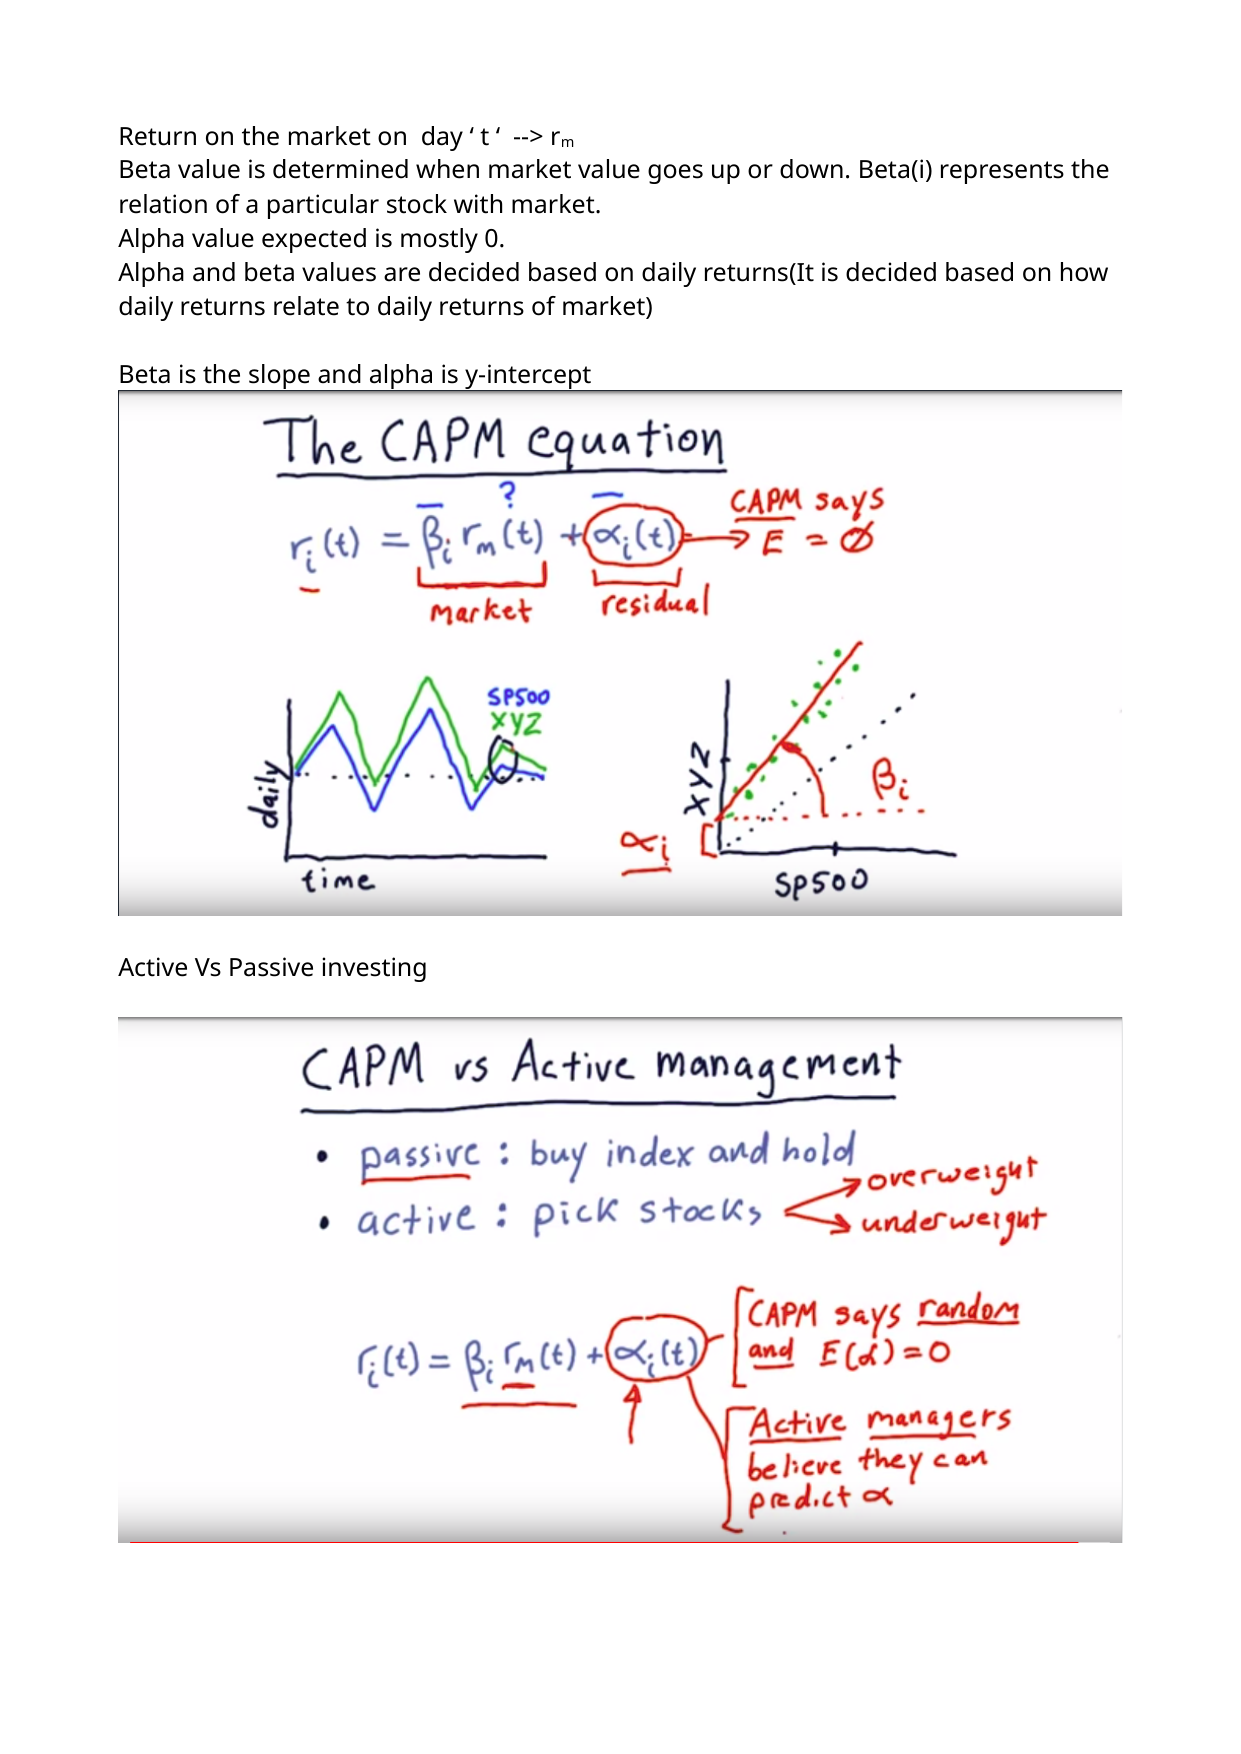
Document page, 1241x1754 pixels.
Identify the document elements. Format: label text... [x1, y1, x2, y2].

text Return on the market on day ‘ t ‘ --> rm [118, 118, 1122, 152]
text Beta value is determined when market value goes up or down. Beta(i) represents the relation of a particular stock with market. [118, 152, 1122, 220]
text Alpha and beta values are decided based on daily returns(It is decided based on how daily returns relate to daily returns of market) [118, 254, 1122, 322]
picture [118, 390, 1123, 916]
picture [118, 1017, 1123, 1543]
text Active Vs Passive investing [118, 949, 1122, 983]
text Alpha value expected is mostly 0. [118, 220, 1122, 254]
text Beta is the slope and alpha is y-intercept [118, 357, 1122, 390]
